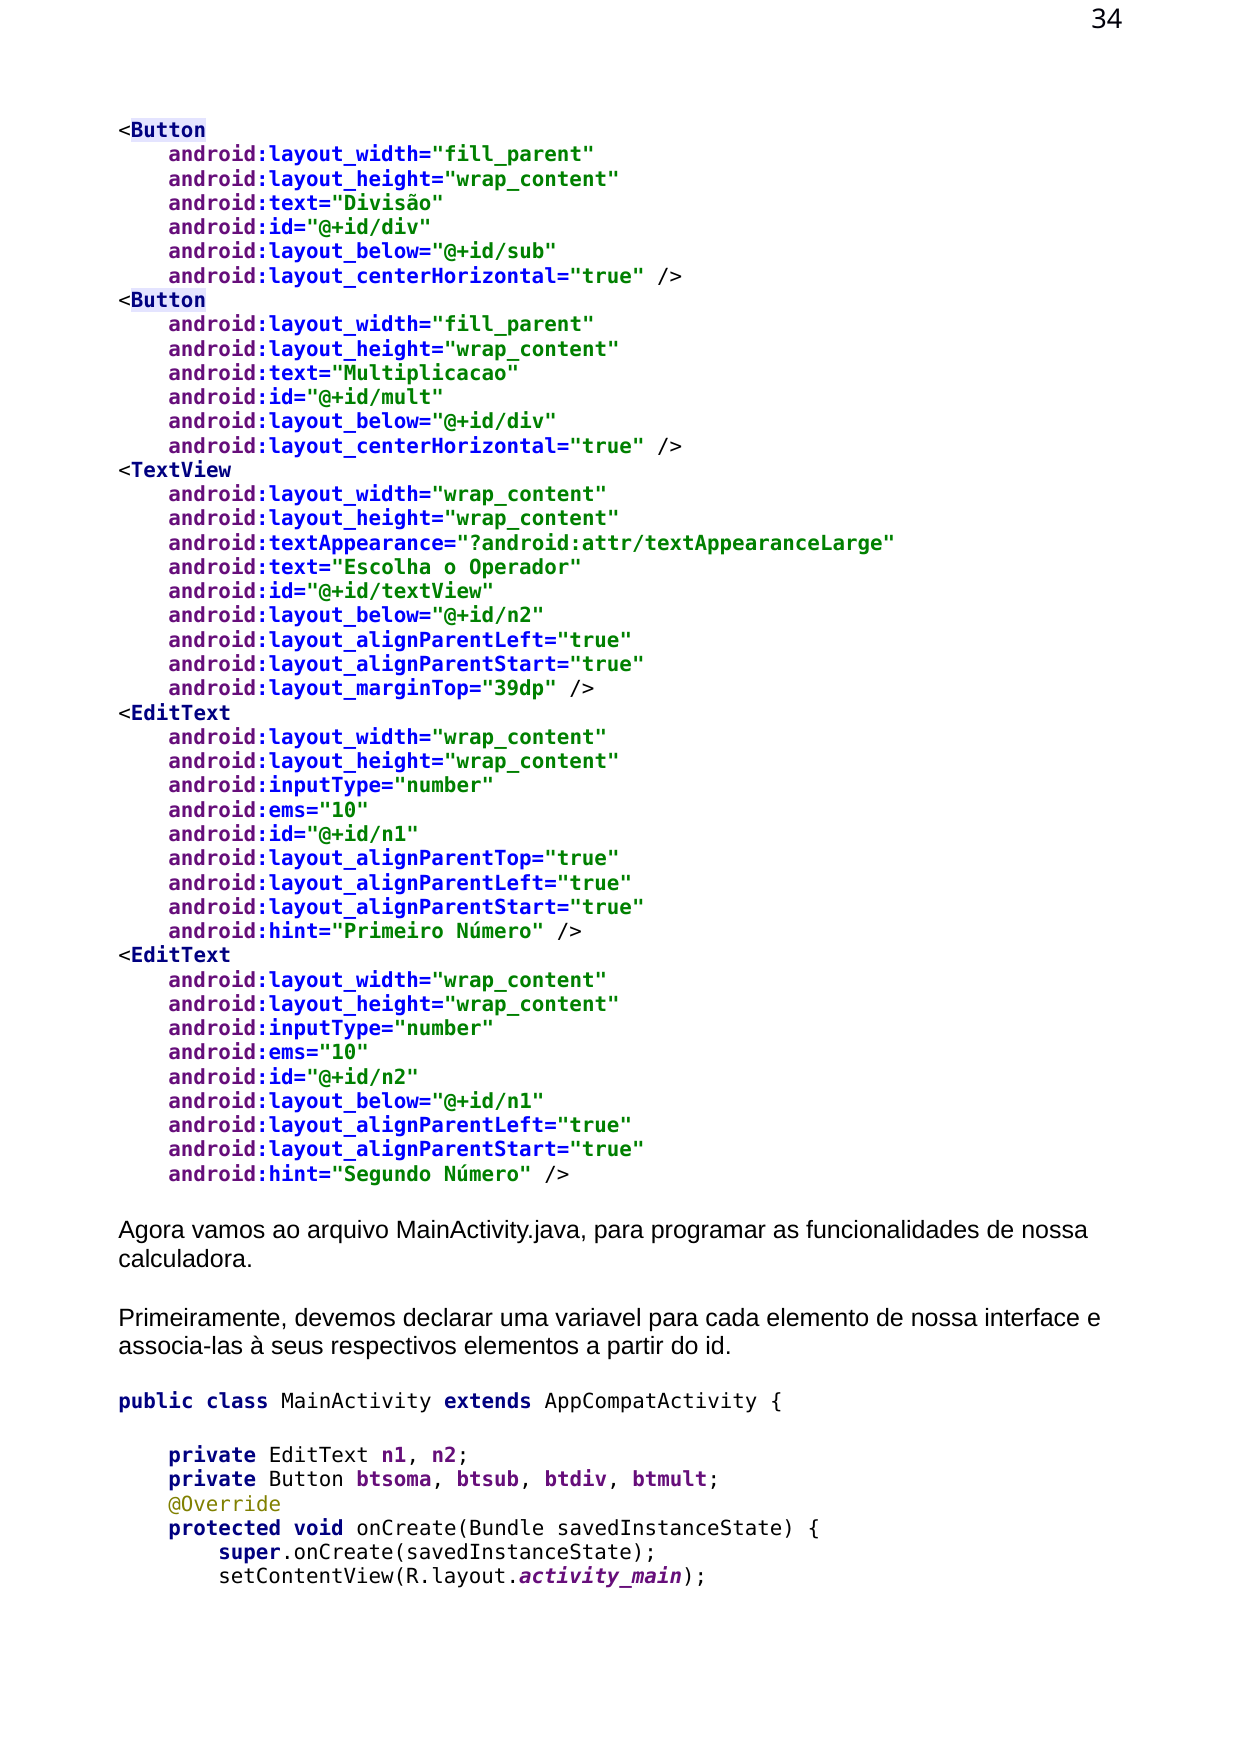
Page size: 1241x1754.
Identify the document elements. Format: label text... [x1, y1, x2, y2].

text android:layout_width="fill_parent" [118, 142, 1122, 167]
text android:ems="10" [118, 798, 1122, 822]
text android:layout_below="@+id/n2" [118, 603, 1122, 628]
text android:layout_alignParentLeft="true" [118, 1113, 1122, 1137]
text <Button [118, 118, 1122, 142]
text android:layout_alignParentStart="true" [118, 1137, 1122, 1162]
text android:layout_below="@+id/sub" [118, 239, 1122, 264]
text super.onCreate(savedInstanceState); [118, 1540, 1122, 1564]
text android:layout_width="wrap_content" [118, 725, 1122, 749]
text android:layout_height="wrap_content" [118, 167, 1122, 191]
text android:layout_alignParentLeft="true" [118, 871, 1122, 895]
text setContentView(R.layout.activity_main); [118, 1564, 1122, 1589]
text Agora vamos ao arquivo MainActivity.java, para programar as funcionalidades de nossa calculadora. [118, 1216, 1122, 1273]
text android:hint="Primeiro Número" /> [118, 919, 1122, 943]
text @Override [118, 1492, 1122, 1516]
text android:inputType="number" [118, 1016, 1122, 1040]
text android:layout_below="@+id/n1" [118, 1089, 1122, 1113]
text <EditText [118, 943, 1122, 968]
text protected void onCreate(Bundle savedInstanceState) { [118, 1516, 1122, 1540]
text android:layout_height="wrap_content" [118, 992, 1122, 1016]
text android:layout_alignParentStart="true" [118, 652, 1122, 676]
text android:layout_marginTop="39dp" /> [118, 676, 1122, 701]
text public class MainActivity extends AppCompatActivity { [118, 1389, 1122, 1414]
text android:layout_centerHorizontal="true" /> [118, 264, 1122, 288]
text android:layout_width="wrap_content" [118, 482, 1122, 506]
text android:layout_width="fill_parent" [118, 312, 1122, 337]
text android:text="Multiplicacao" [118, 361, 1122, 385]
text android:layout_centerHorizontal="true" /> [118, 434, 1122, 458]
text android:layout_height="wrap_content" [118, 506, 1122, 531]
text android:layout_height="wrap_content" [118, 337, 1122, 361]
text <TextView [118, 458, 1122, 482]
text android:textAppearance="?android:attr/textAppearanceLarge" [118, 531, 1122, 555]
text android:layout_below="@+id/div" [118, 409, 1122, 434]
text <Button [118, 288, 1122, 312]
text android:layout_alignParentTop="true" [118, 846, 1122, 871]
text android:layout_width="wrap_content" [118, 968, 1122, 992]
text private Button btsoma, btsub, btdiv, btmult; [118, 1467, 1122, 1492]
text android:id="@+id/textView" [118, 579, 1122, 603]
text android:id="@+id/div" [118, 215, 1122, 239]
text android:layout_height="wrap_content" [118, 749, 1122, 773]
text android:hint="Segundo Número" /> [118, 1162, 1122, 1186]
text Primeiramente, devemos declarar uma variavel para cada elemento de nossa interface e associa-las à seus respectivos elementos a partir do id. [118, 1302, 1122, 1360]
text android:layout_alignParentStart="true" [118, 895, 1122, 919]
text android:text="Divisão" [118, 191, 1122, 215]
text android:text="Escolha o Operador" [118, 555, 1122, 579]
text android:id="@+id/n1" [118, 822, 1122, 846]
text android:inputType="number" [118, 773, 1122, 798]
text android:ems="10" [118, 1040, 1122, 1065]
text private EditText n1, n2; [118, 1443, 1122, 1467]
text android:id="@+id/mult" [118, 385, 1122, 409]
text android:id="@+id/n2" [118, 1065, 1122, 1089]
text android:layout_alignParentLeft="true" [118, 628, 1122, 652]
text <EditText [118, 701, 1122, 725]
